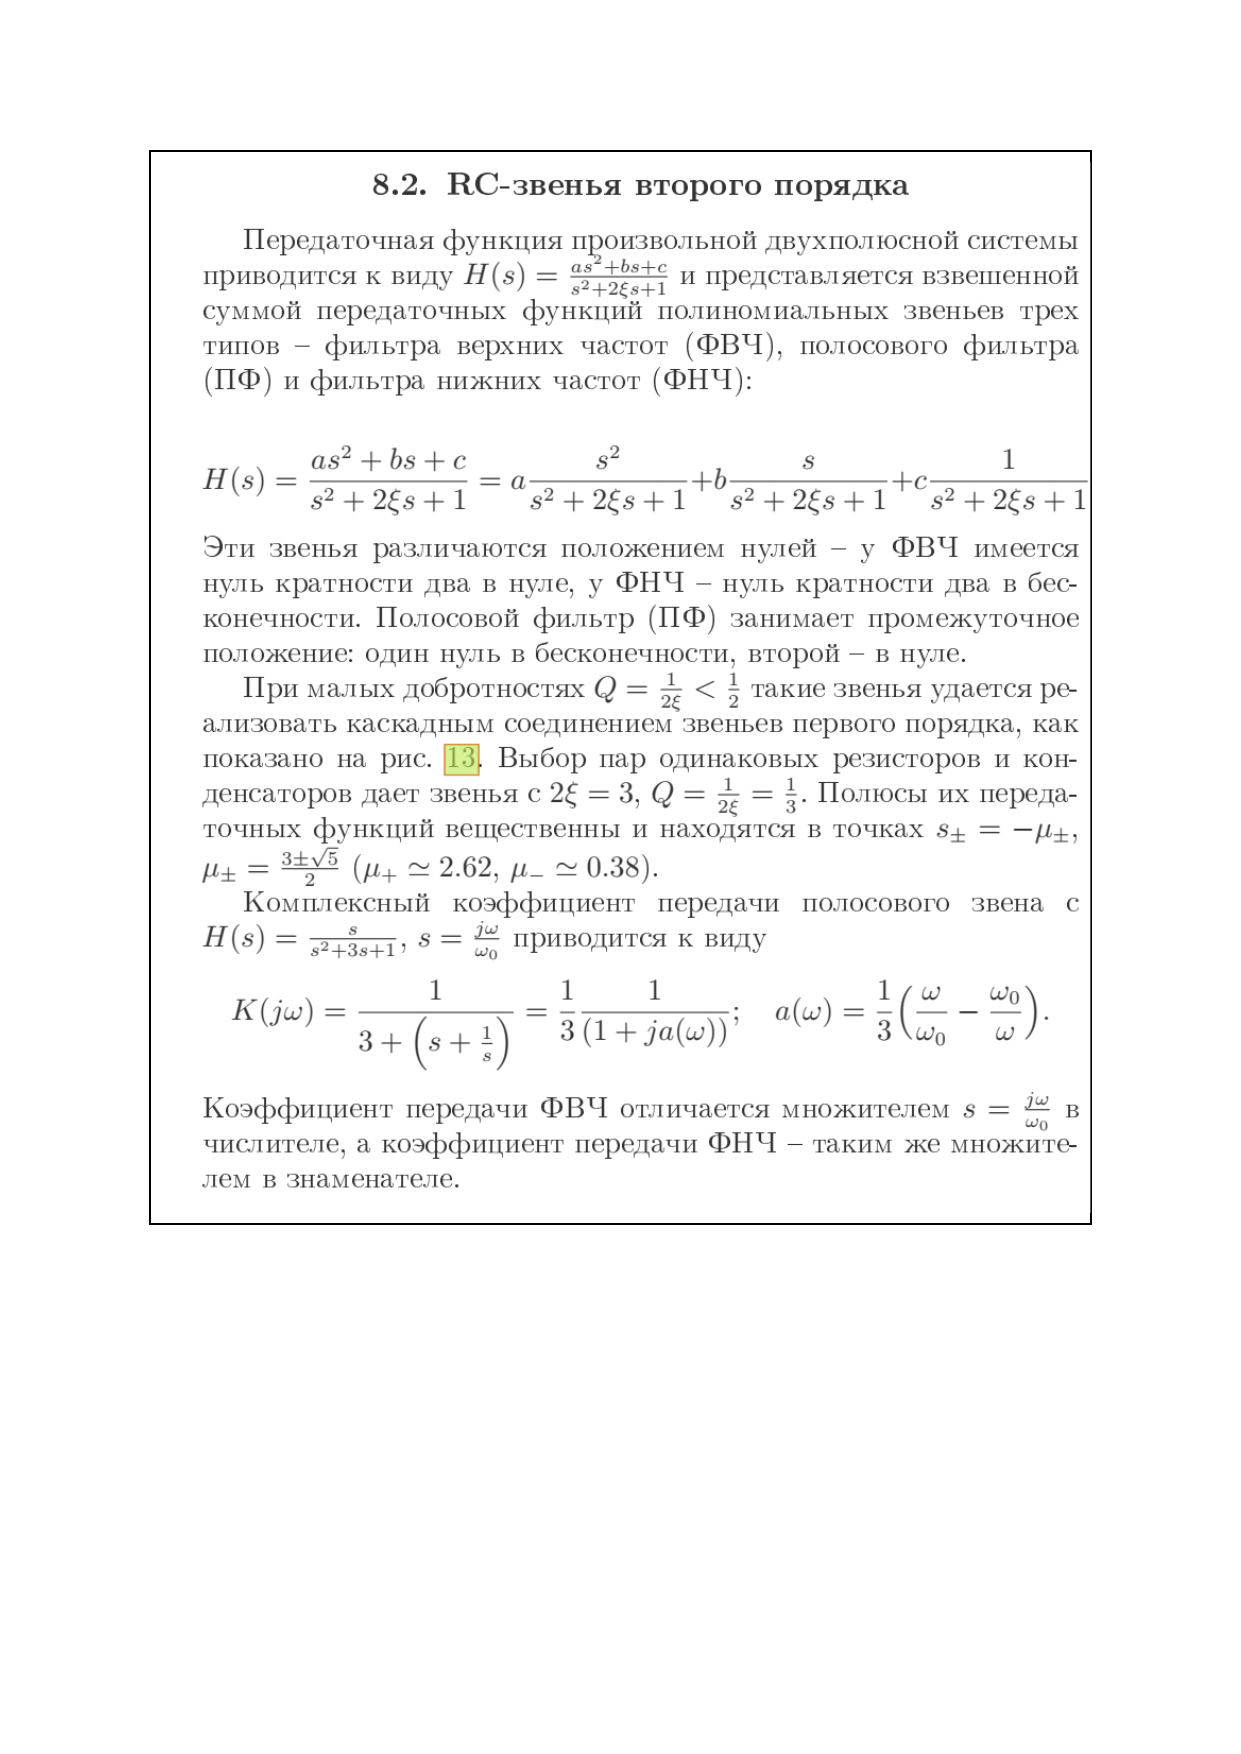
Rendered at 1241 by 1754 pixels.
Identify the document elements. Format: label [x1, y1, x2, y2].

picture [160, 162, 1091, 1213]
table_cell [151, 152, 1090, 1223]
